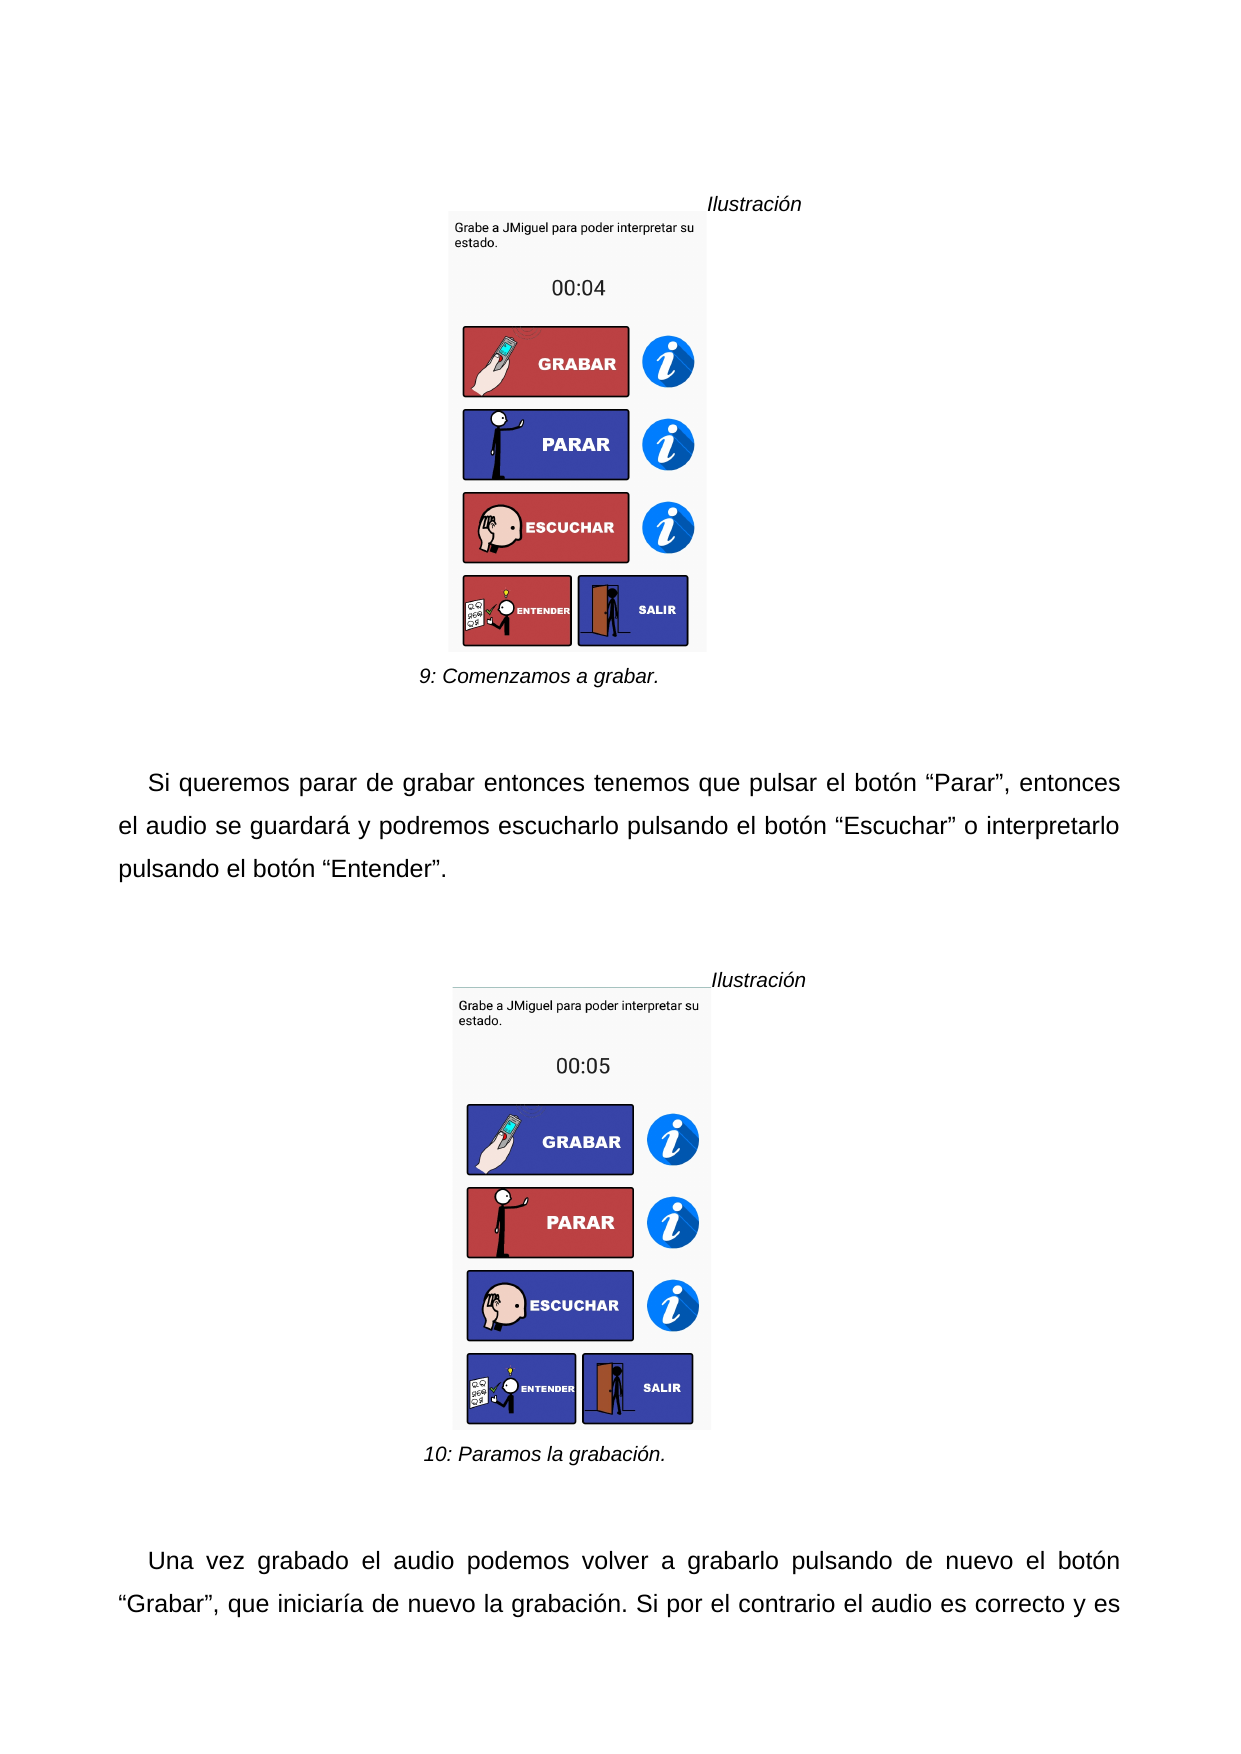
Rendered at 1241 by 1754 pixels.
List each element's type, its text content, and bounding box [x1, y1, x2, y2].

text Una vez grabado el audio podemos volver a grabarlo pulsando de nuevo el botón “Grabar”, que iniciaría de nuevo la grabación. Si por el contrario el audio es correcto y es [118, 914, 1122, 1618]
text Si queremos parar de grabar entonces tenemos que pulsar el botón “Parar”, entonces el audio se guardará y podremos escucharlo pulsando el botón “Escuchar” o interpretarlo pulsando el botón “Entender”. [118, 118, 1122, 883]
text Ilustración 9: Comenzamos a grabar. [419, 192, 821, 688]
text [423, 894, 817, 968]
text Ilustración 10: Paramos la grabación. [423, 968, 817, 1466]
text [423, 1466, 817, 1532]
